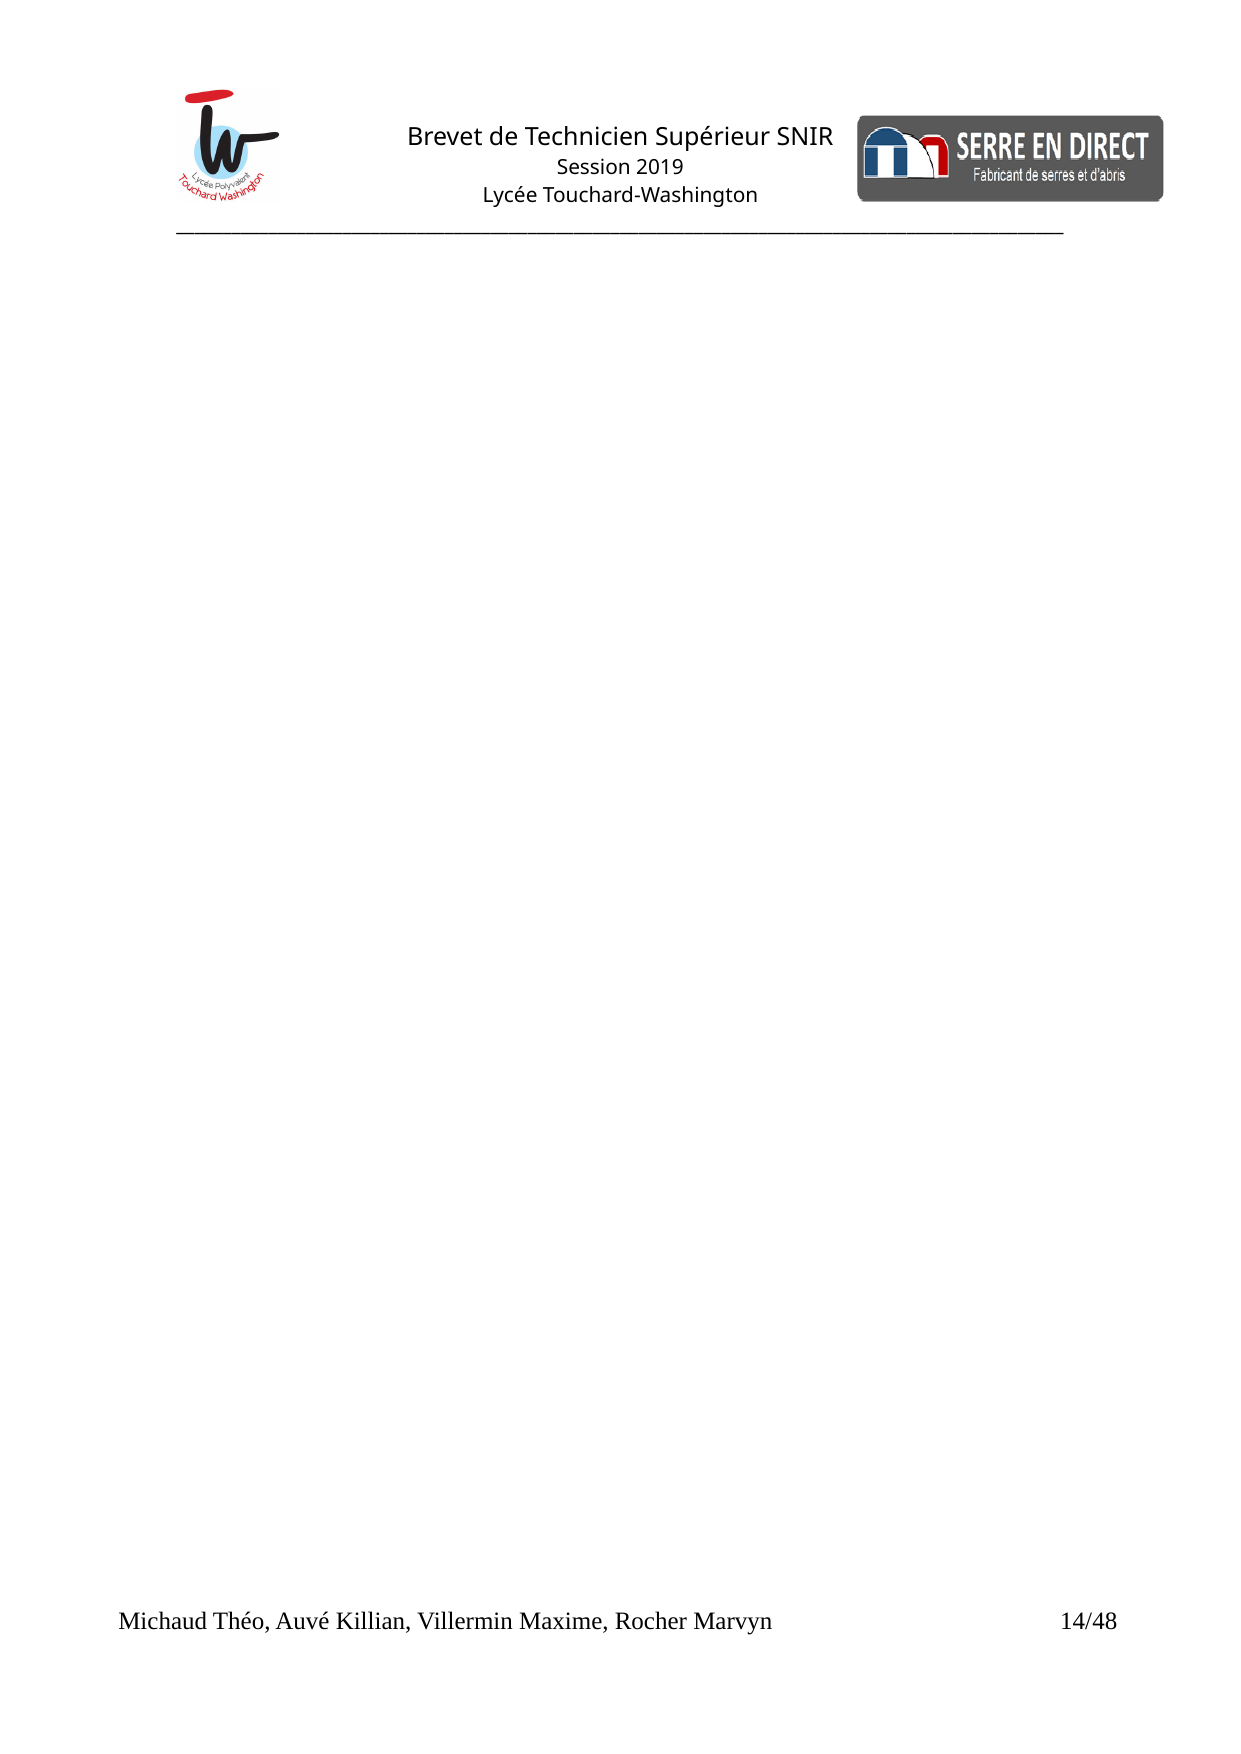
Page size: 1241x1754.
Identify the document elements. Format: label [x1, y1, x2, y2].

picture [852, 113, 1167, 206]
picture [176, 86, 281, 203]
